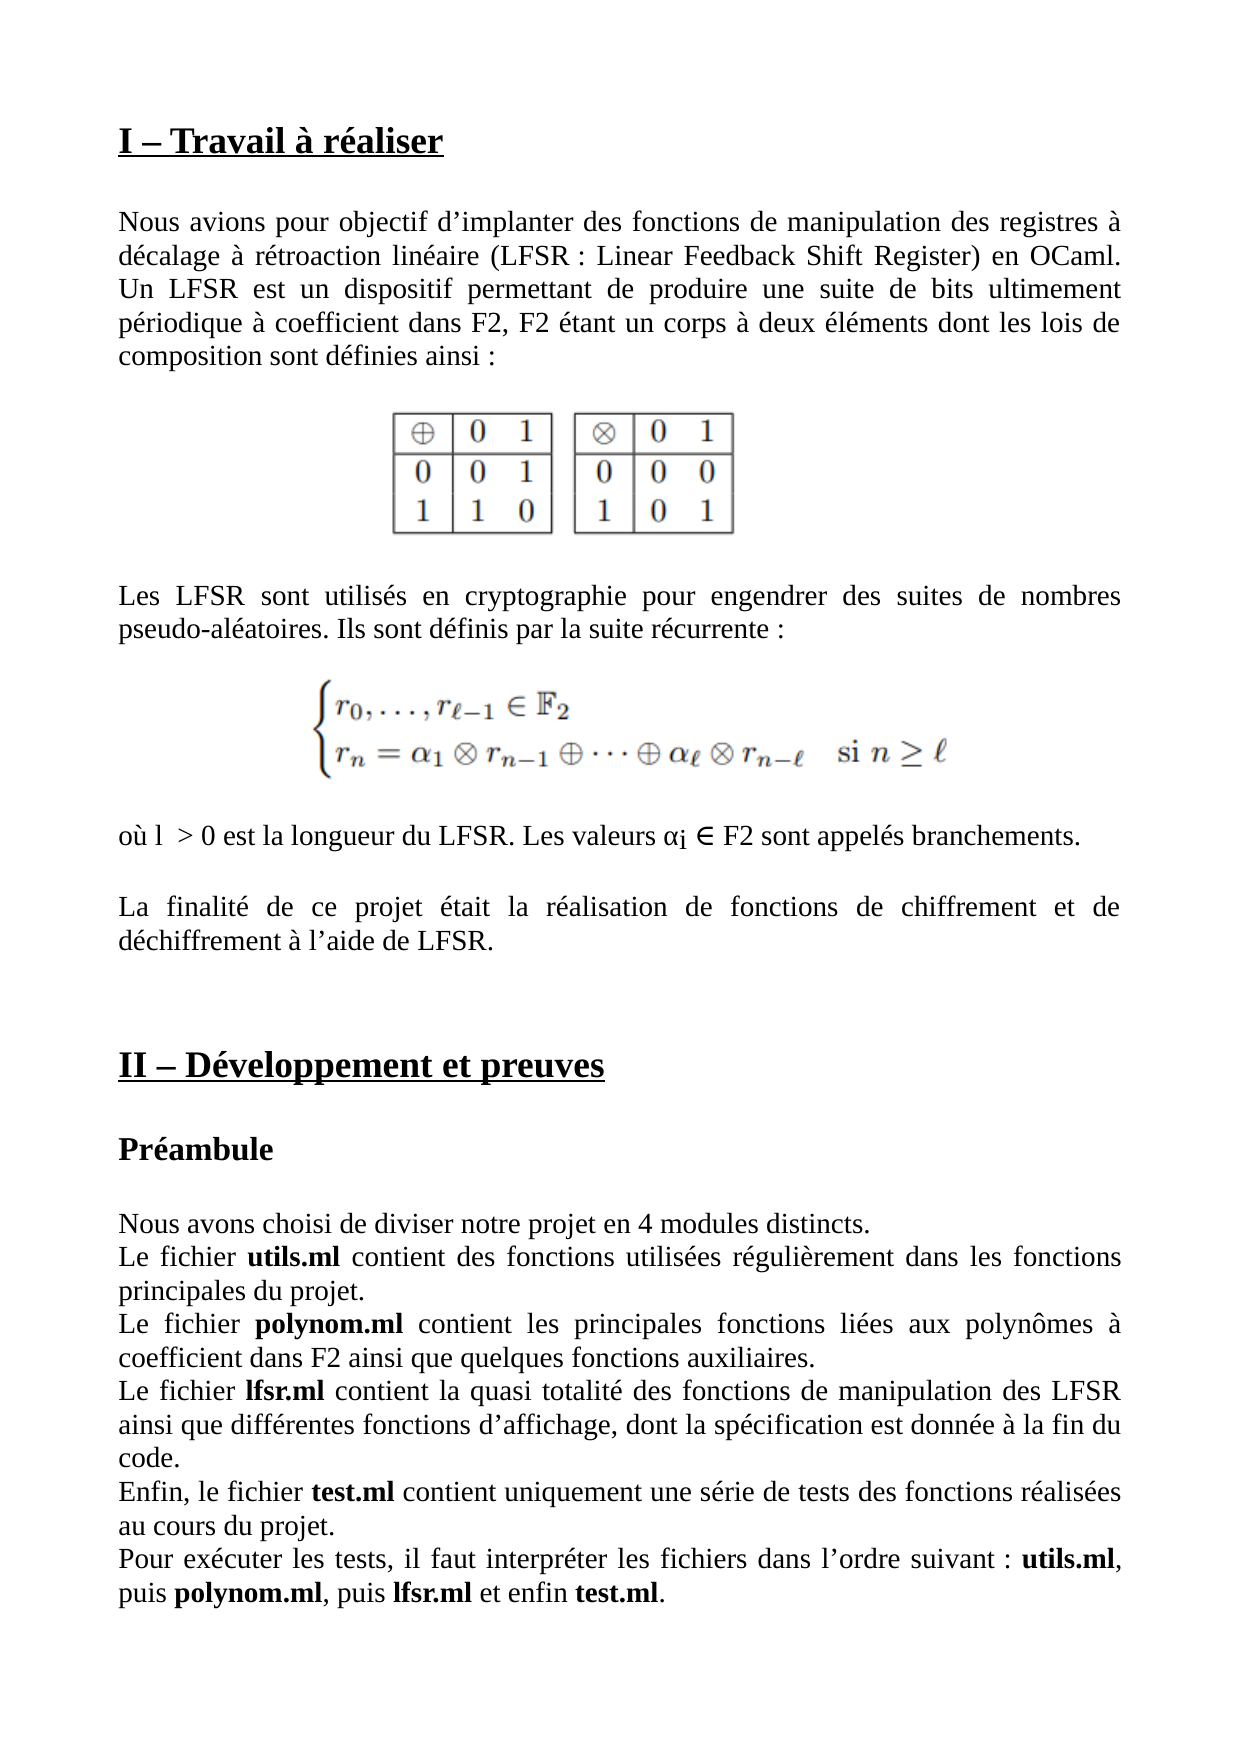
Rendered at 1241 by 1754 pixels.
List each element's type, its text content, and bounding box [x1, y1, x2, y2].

text La finalité de ce projet était la réalisation de fonctions de chiffrement et de déchiffrement à l’aide de LFSR. [118, 889, 1122, 957]
text Pour exécuter les tests, il faut interpréter les fichiers dans l’ordre suivant : utils.ml, puis polynom.ml, puis lfsr.ml et enfin test.ml. [118, 1541, 1122, 1608]
text Enfin, le fichier test.ml contient uniquement une série de tests des fonctions réalisées au cours du projet. [118, 1474, 1122, 1541]
text Nous avions pour objectif d’implanter des fonctions de manipulation des registres à décalage à rétroaction linéaire (LFSR : Linear Feedback Shift Register) en OCaml. Un LFSR est un dispositif permettant de produire une suite de bits ultimement périodique à coefficient dans F2, F2 étant un corps à deux éléments dont les lois de composition sont définies ainsi : [118, 204, 1122, 372]
text Le fichier lfsr.ml contient la quasi totalité des fonctions de manipulation des LFSR ainsi que différentes fonctions d’affichage, dont la spécification est donnée à la fin du code. [118, 1373, 1122, 1474]
text II – Développement et preuves [118, 1043, 1122, 1086]
text où l > 0 est la longueur du LFSR. Les valeurs αi ∈ F2 sont appelés branchements. [118, 798, 1122, 856]
text Nous avons choisi de diviser notre projet en 4 modules distincts. [118, 1206, 1122, 1239]
text Le fichier polynom.ml contient les principales fonctions liées aux polynômes à coefficient dans F2 ainsi que quelques fonctions auxiliaires. [118, 1306, 1122, 1373]
text Préambule [118, 1129, 1122, 1167]
picture [374, 393, 750, 551]
text Les LFSR sont utilisés en cryptographie pour engendrer des suites de nombres pseudo-aléatoires. Ils sont définis par la suite récurrente : [118, 578, 1122, 645]
text Le fichier utils.ml contient des fonctions utilisées régulièrement dans les fonctions principales du projet. [118, 1239, 1122, 1306]
text I – Travail à réaliser [118, 118, 1122, 161]
picture [292, 658, 956, 792]
